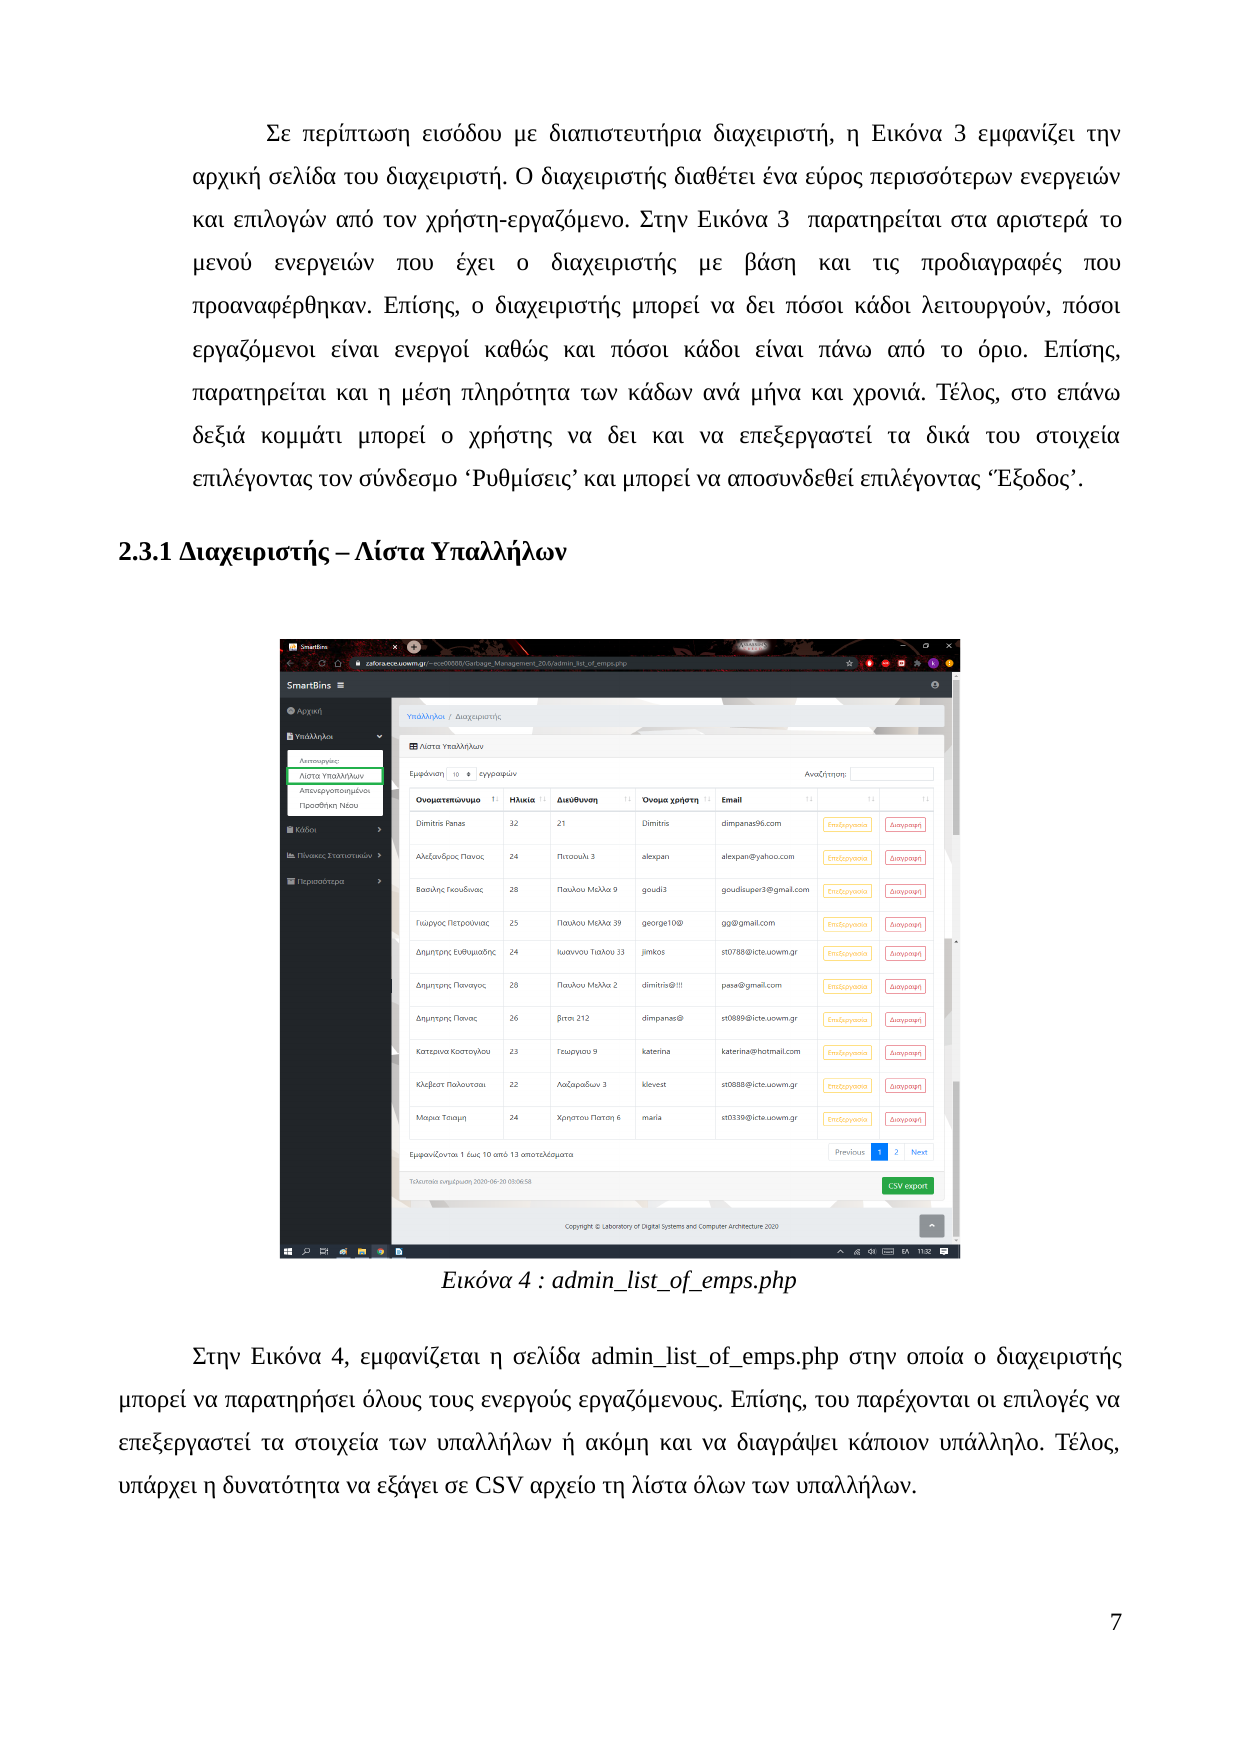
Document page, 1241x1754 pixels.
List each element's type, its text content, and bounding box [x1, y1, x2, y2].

picture [279, 639, 961, 1260]
text Σε περίπτωση εισόδου με διαπιστευτήρια διαχειριστή, η Εικόνα 3 εμφανίζει την αρχική σελίδα του διαχειριστή. Ο διαχειριστής διαθέτει ένα εύρος περισσότερων ενεργειών και επιλογών από τον χρήστη-εργαζόμενο. Στην Εικόνα 3 παρατηρείται στα αριστερά το μενού ενεργειών που έχει ο διαχειριστής με βάση και τις προδιαγραφές που προαναφέρθηκαν. Επίσης, ο διαχειριστής μπορεί να δει πόσοι κάδοι λειτουργούν, πόσοι εργαζόμενοι είναι ενεργοί καθώς και πόσοι κάδοι είναι πάνω από το όριο. Επίσης, παρατηρείται και η μέση πληρότητα των κάδων ανά μήνα και χρονιά. Τέλος, στο επάνω δεξιά κομμάτι μπορεί ο χρήστης να δει και να επεξεργαστεί τα δικά του στοιχεία επιλέγοντας τον σύνδεσμο ‘Ρυθμίσεις’ και μπορεί να αποσυνδεθεί επιλέγοντας ‘Έξοδος’. [192, 118, 1122, 492]
text Στην Εικόνα 4, εμφανίζεται η σελίδα admin_list_of_emps.php στην οποία ο διαχειριστής μπορεί να παρατηρήσει όλους τους ενεργούς εργαζόμενους. Επίσης, του παρέχονται οι επιλογές να επεξεργαστεί τα στοιχεία των υπαλλήλων ή ακόμη και να διαγράψει κάποιον υπάλληλο. Τέλος, υπάρχει η δυνατότητα να εξάγει σε CSV αρχείο τη λίστα όλων των υπαλλήλων. [118, 1341, 1122, 1499]
text Εικόνα 4 : admin_list_of_emps.php [280, 1260, 961, 1293]
subtitle 2.3.1 Διαχειριστής – Λίστα Υπαλλήλων [118, 535, 1122, 567]
